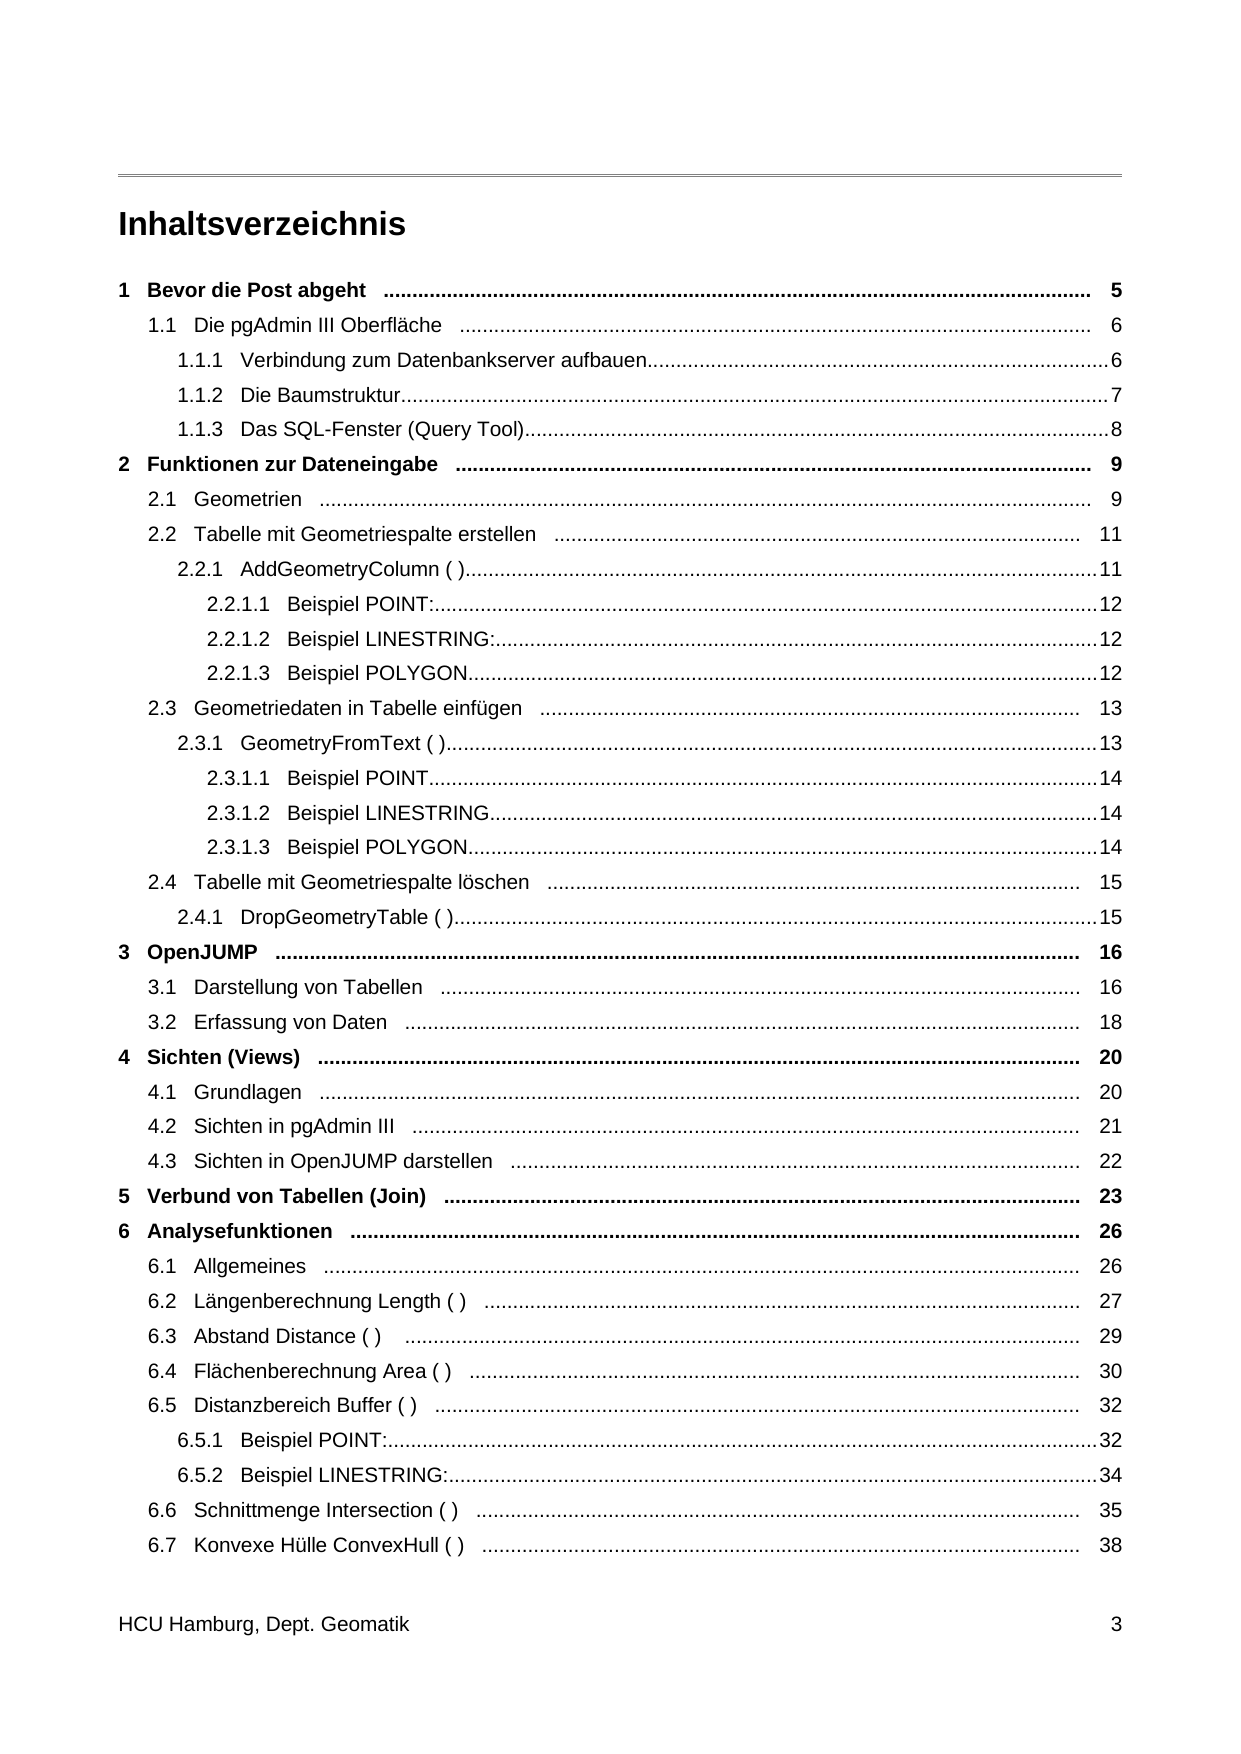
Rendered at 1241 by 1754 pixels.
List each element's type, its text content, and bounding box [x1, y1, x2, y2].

text 6.2 Längenberechnung Length ( ) 27 [148, 1290, 1122, 1313]
text 1.1.3 Das SQL-Fenster (Query Tool) 8 [177, 418, 1122, 441]
text 6.5.1 Beispiel POINT: 32 [177, 1429, 1122, 1452]
text 6.1 Allgemeines 26 [148, 1255, 1122, 1278]
text 3 OpenJUMP 16 [118, 941, 1122, 964]
text 6.5 Distanzbereich Buffer ( ) 32 [148, 1394, 1122, 1417]
text 5 Verbund von Tabellen (Join) 23 [118, 1185, 1122, 1208]
text 2.2.1.2 Beispiel LINESTRING: 12 [207, 627, 1122, 650]
text 3.1 Darstellung von Tabellen 16 [148, 976, 1122, 999]
text 2.3 Geometriedaten in Tabelle einfügen 13 [148, 697, 1122, 720]
text 2.4.1 DropGeometryTable ( ) 15 [177, 906, 1122, 929]
text 1.1.1 Verbindung zum Datenbankserver aufbauen 6 [177, 348, 1122, 372]
text 3.2 Erfassung von Daten 18 [148, 1010, 1122, 1033]
text 1 Bevor die Post abgeht 5 [118, 279, 1122, 302]
text 2.2.1.1 Beispiel POINT: 12 [207, 592, 1122, 616]
text 2.2 Tabelle mit Geometriespalte erstellen 11 [148, 523, 1122, 546]
text 6.4 Flächenberechnung Area ( ) 30 [148, 1359, 1122, 1382]
text 6.6 Schnittmenge Intersection ( ) 35 [148, 1498, 1122, 1522]
text 2.3.1.3 Beispiel POLYGON 14 [207, 836, 1122, 859]
text 2.2.1.3 Beispiel POLYGON 12 [207, 662, 1122, 685]
text 2 Funktionen zur Dateneingabe 9 [118, 453, 1122, 476]
text 4.1 Grundlagen 20 [148, 1080, 1122, 1103]
text 6 Analysefunktionen 26 [118, 1220, 1122, 1243]
text 2.2.1 AddGeometryColumn ( ) 11 [177, 558, 1122, 581]
text 4.3 Sichten in OpenJUMP darstellen 22 [148, 1150, 1122, 1173]
text 2.3.1 GeometryFromText ( ) 13 [177, 732, 1122, 755]
text 6.5.2 Beispiel LINESTRING: 34 [177, 1464, 1122, 1487]
text 1.1.2 Die Baumstruktur 7 [177, 383, 1122, 406]
text 2.4 Tabelle mit Geometriespalte löschen 15 [148, 871, 1122, 894]
text 4.2 Sichten in pgAdmin III 21 [148, 1115, 1122, 1138]
text 2.3.1.1 Beispiel POINT 14 [207, 766, 1122, 789]
text 2.3.1.2 Beispiel LINESTRING 14 [207, 801, 1122, 824]
text 1.1 Die pgAdmin III Oberfläche 6 [148, 314, 1122, 337]
text 6.7 Konvexe Hülle ConvexHull ( ) 38 [148, 1533, 1122, 1556]
text 6.3 Abstand Distance ( ) 29 [148, 1324, 1122, 1348]
text 2.1 Geometrien 9 [148, 488, 1122, 511]
text 4 Sichten (Views) 20 [118, 1045, 1122, 1068]
subtitle Inhaltsverzeichnis [118, 206, 1122, 243]
